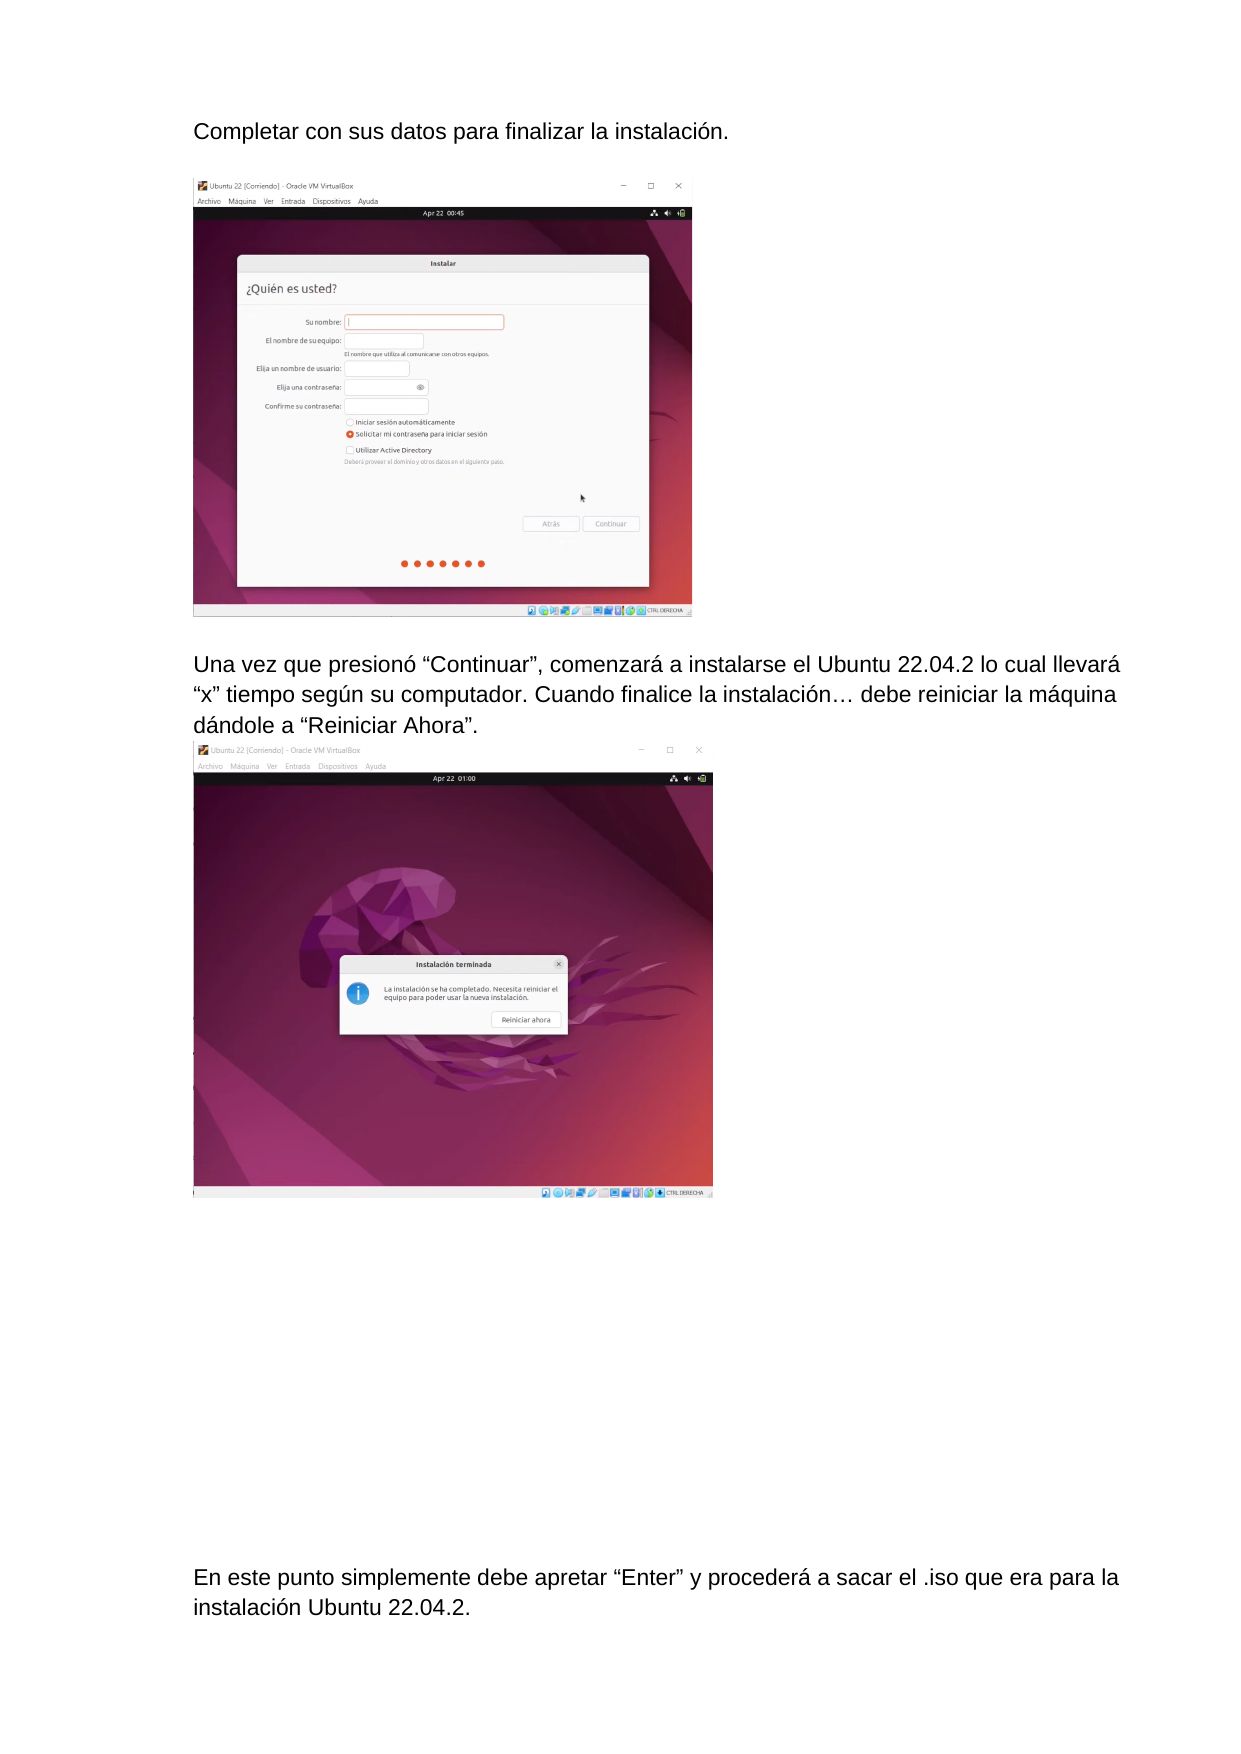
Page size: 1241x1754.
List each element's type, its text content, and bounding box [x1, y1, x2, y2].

picture [193, 178, 693, 617]
text Una vez que presionó “Continuar”, comenzará a instalarse el Ubuntu 22.04.2 lo cual llevará “x” tiempo según su computador. Cuando finalice la instalación… debe reiniciar la máquina dándole a “Reiniciar Ahora”. [193, 651, 1122, 738]
text Completar con sus datos para finalizar la instalación. [193, 118, 1122, 144]
text En este punto simplemente debe apretar “Enter” y procederá a sacar el .iso que era para la instalación Ubuntu 22.04.2. [193, 1564, 1122, 1620]
picture [193, 741, 713, 1198]
